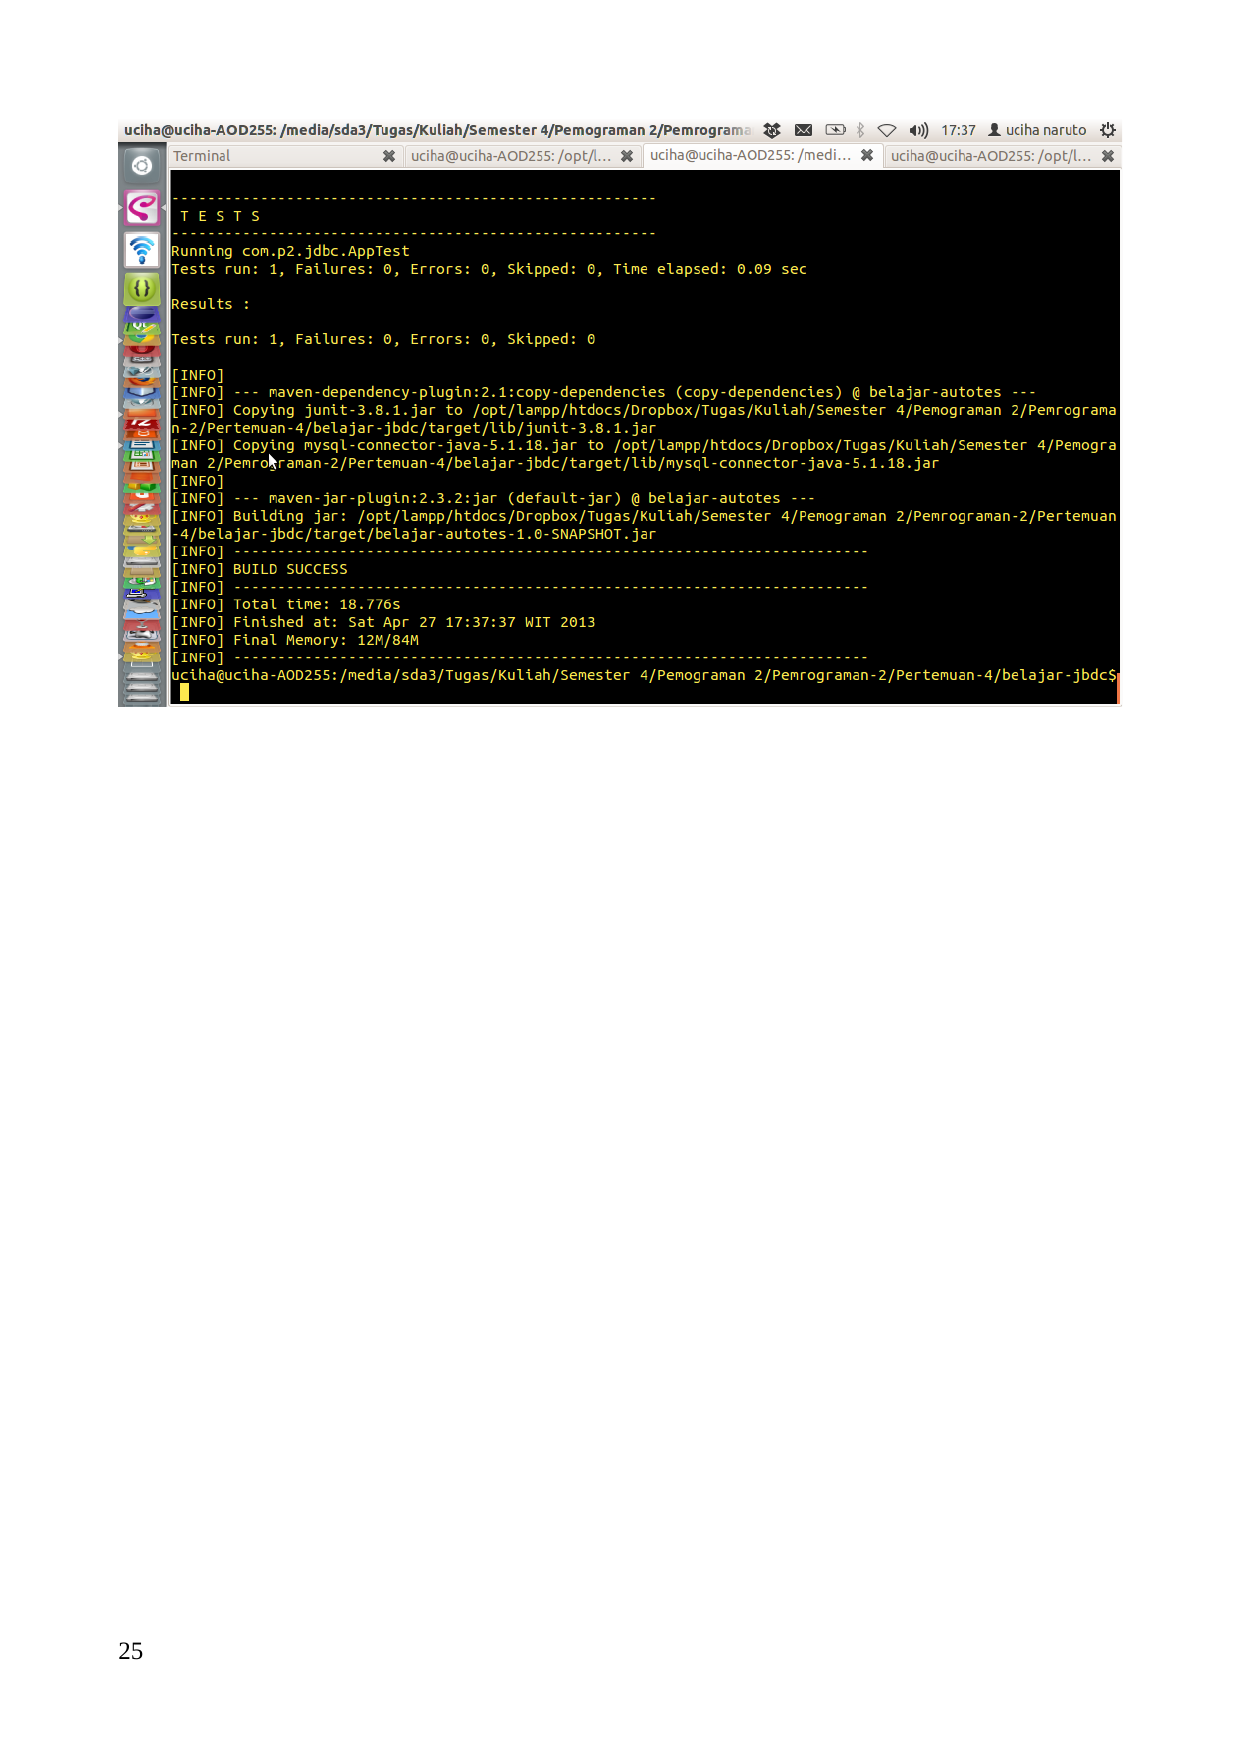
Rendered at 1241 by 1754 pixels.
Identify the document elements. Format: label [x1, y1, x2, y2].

picture [118, 118, 1123, 707]
